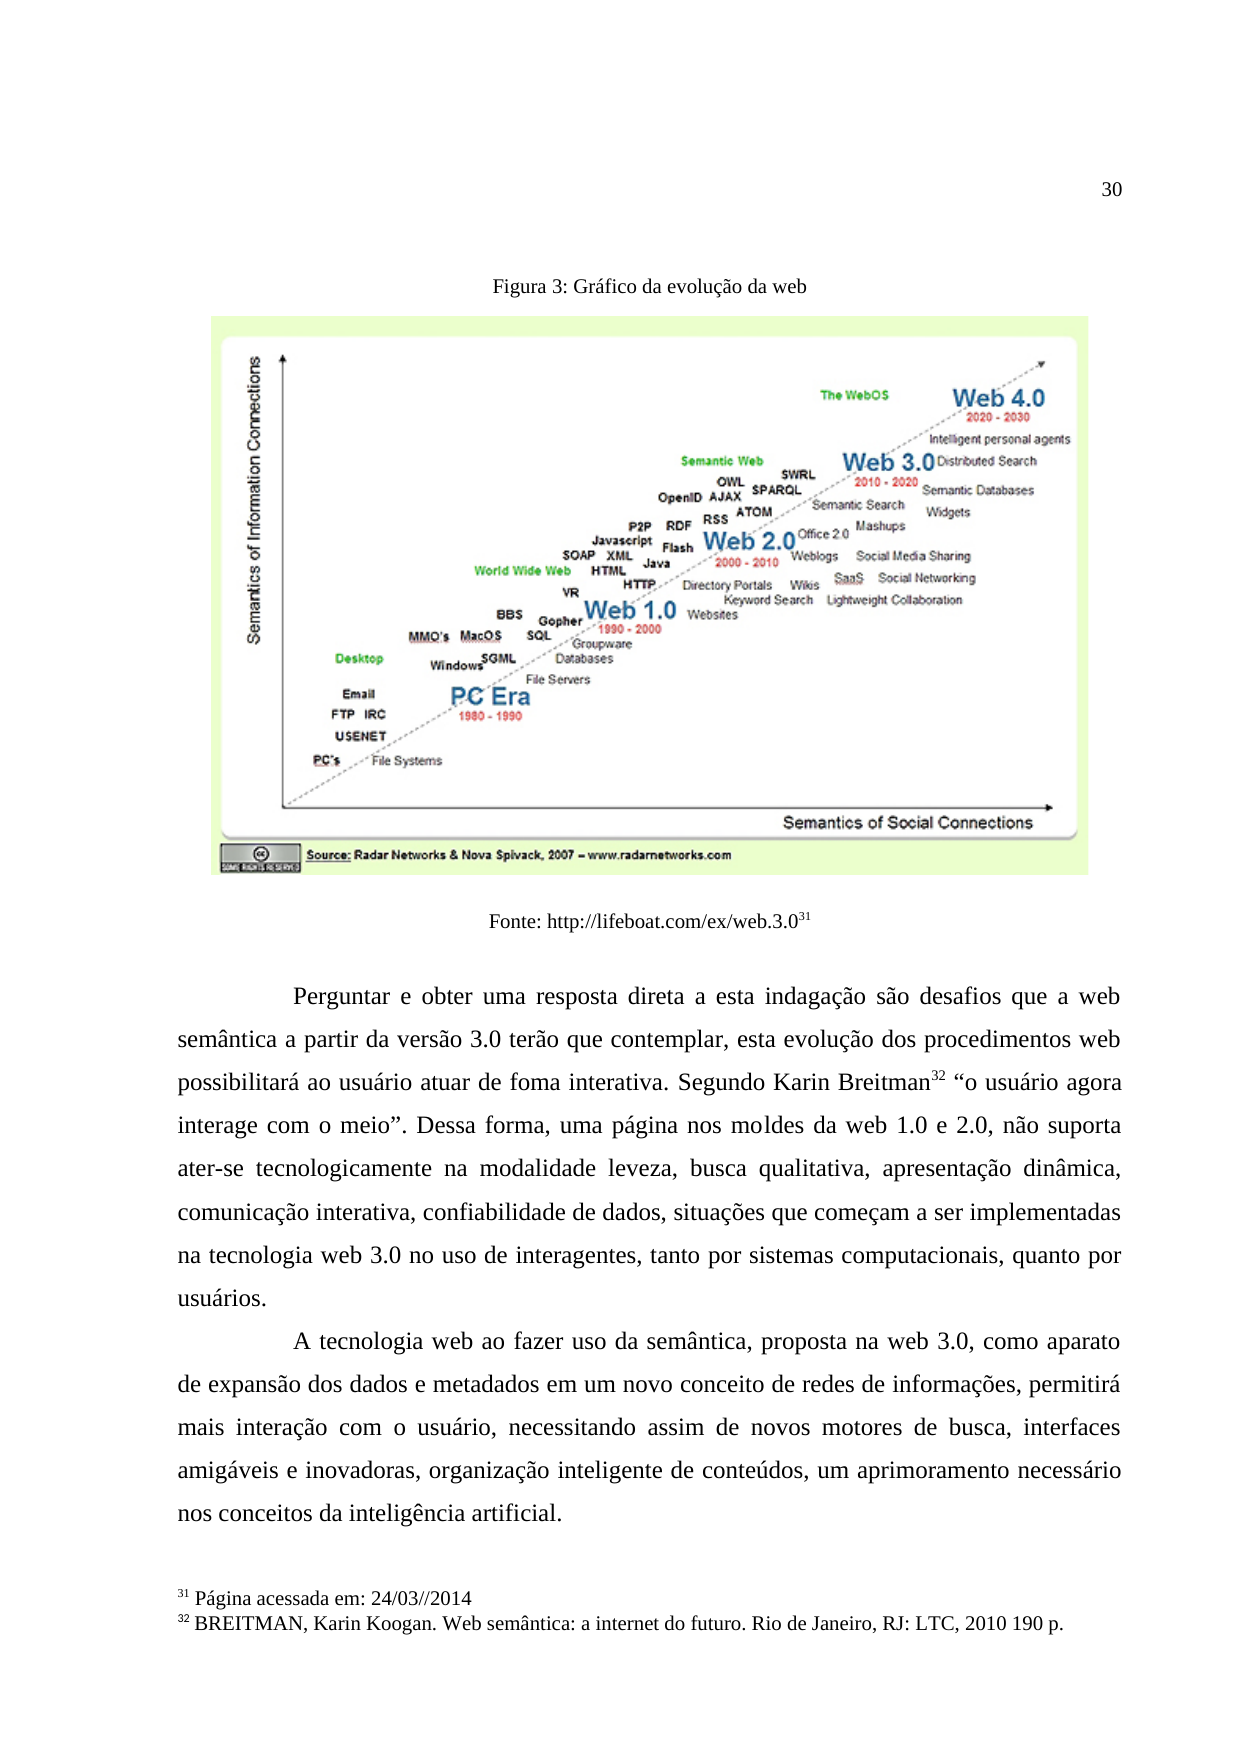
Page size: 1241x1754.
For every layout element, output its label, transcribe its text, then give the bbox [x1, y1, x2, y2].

text A tecnologia web ao fazer uso da semântica, proposta na web 3.0, como aparato de expansão dos dados e metadados em um novo conceito de redes de informações, permitirá mais interação com o usuário, necessitando assim de novos motores de busca, interfaces amigáveis e inovadoras, organização inteligente de conteúdos, um aprimoramento necessário nos conceitos da inteligência artificial. [177, 1326, 1122, 1527]
text BREITMAN, Karin Koogan. Web semântica: a internet do futuro. Rio de Janeiro, RJ: LTC, 2010 190 p. [177, 1610, 1122, 1636]
text Figura 3: Gráfico da evolução da web [177, 274, 1122, 298]
picture [211, 316, 1089, 875]
text Perguntar e obter uma resposta direta a esta indagação são desafios que a web semântica a partir da versão 3.0 terão que contemplar, esta evolução dos procedimentos web possibilitará ao usuário atuar de foma interativa. Segundo Karin Breitman “o usuário agora interage com o meio”. Dessa forma, uma página nos moldes da web 1.0 e 2.0, não suporta ater-se tecnologicamente na modalidade leveza, busca qualitativa, apresentação dinâmica, comunicação interativa, confiabilidade de dados, situações que começam a ser implementadas na tecnologia web 3.0 no uso de interagentes, tanto por sistemas computacionais, quanto por usuários. [177, 981, 1122, 1312]
text Fonte: http://lifeboat.com/ex/web.3.0 [177, 909, 1122, 933]
table_header [177, 310, 1122, 909]
text Página acessada em: 24/03//2014 [177, 1586, 1122, 1610]
